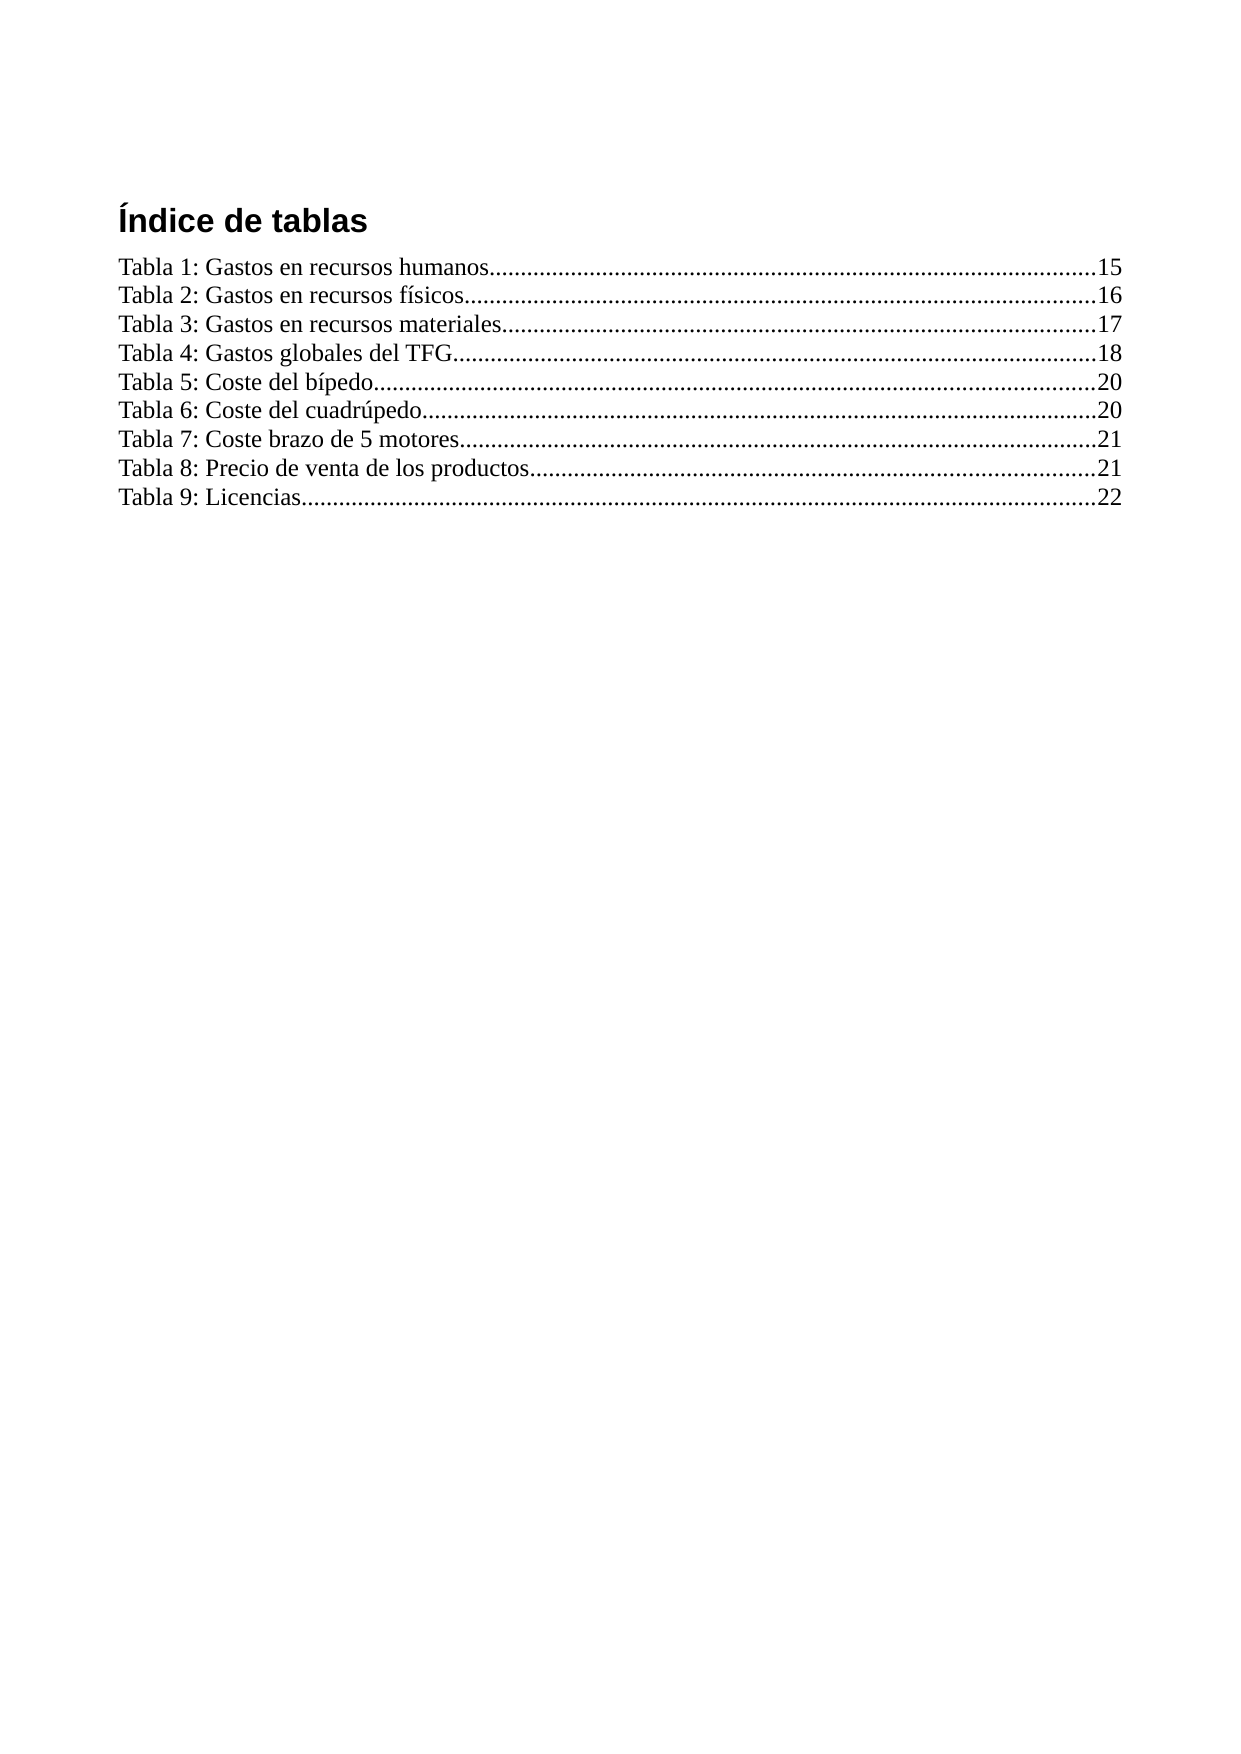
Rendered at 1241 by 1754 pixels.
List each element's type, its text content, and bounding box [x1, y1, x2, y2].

text Tabla 9: Licencias 22 [118, 482, 1122, 510]
text Tabla 5: Coste del bípedo 20 [118, 367, 1122, 395]
text Tabla 1: Gastos en recursos humanos 15 [118, 252, 1122, 280]
text Tabla 6: Coste del cuadrúpedo 20 [118, 395, 1122, 424]
text Tabla 4: Gastos globales del TFG 18 [118, 338, 1122, 367]
text Tabla 8: Precio de venta de los productos 21 [118, 453, 1122, 482]
text Tabla 3: Gastos en recursos materiales 17 [118, 309, 1122, 338]
text Tabla 2: Gastos en recursos físicos 16 [118, 280, 1122, 309]
text Tabla 7: Coste brazo de 5 motores 21 [118, 424, 1122, 453]
subtitle Índice de tablas [118, 201, 1122, 239]
